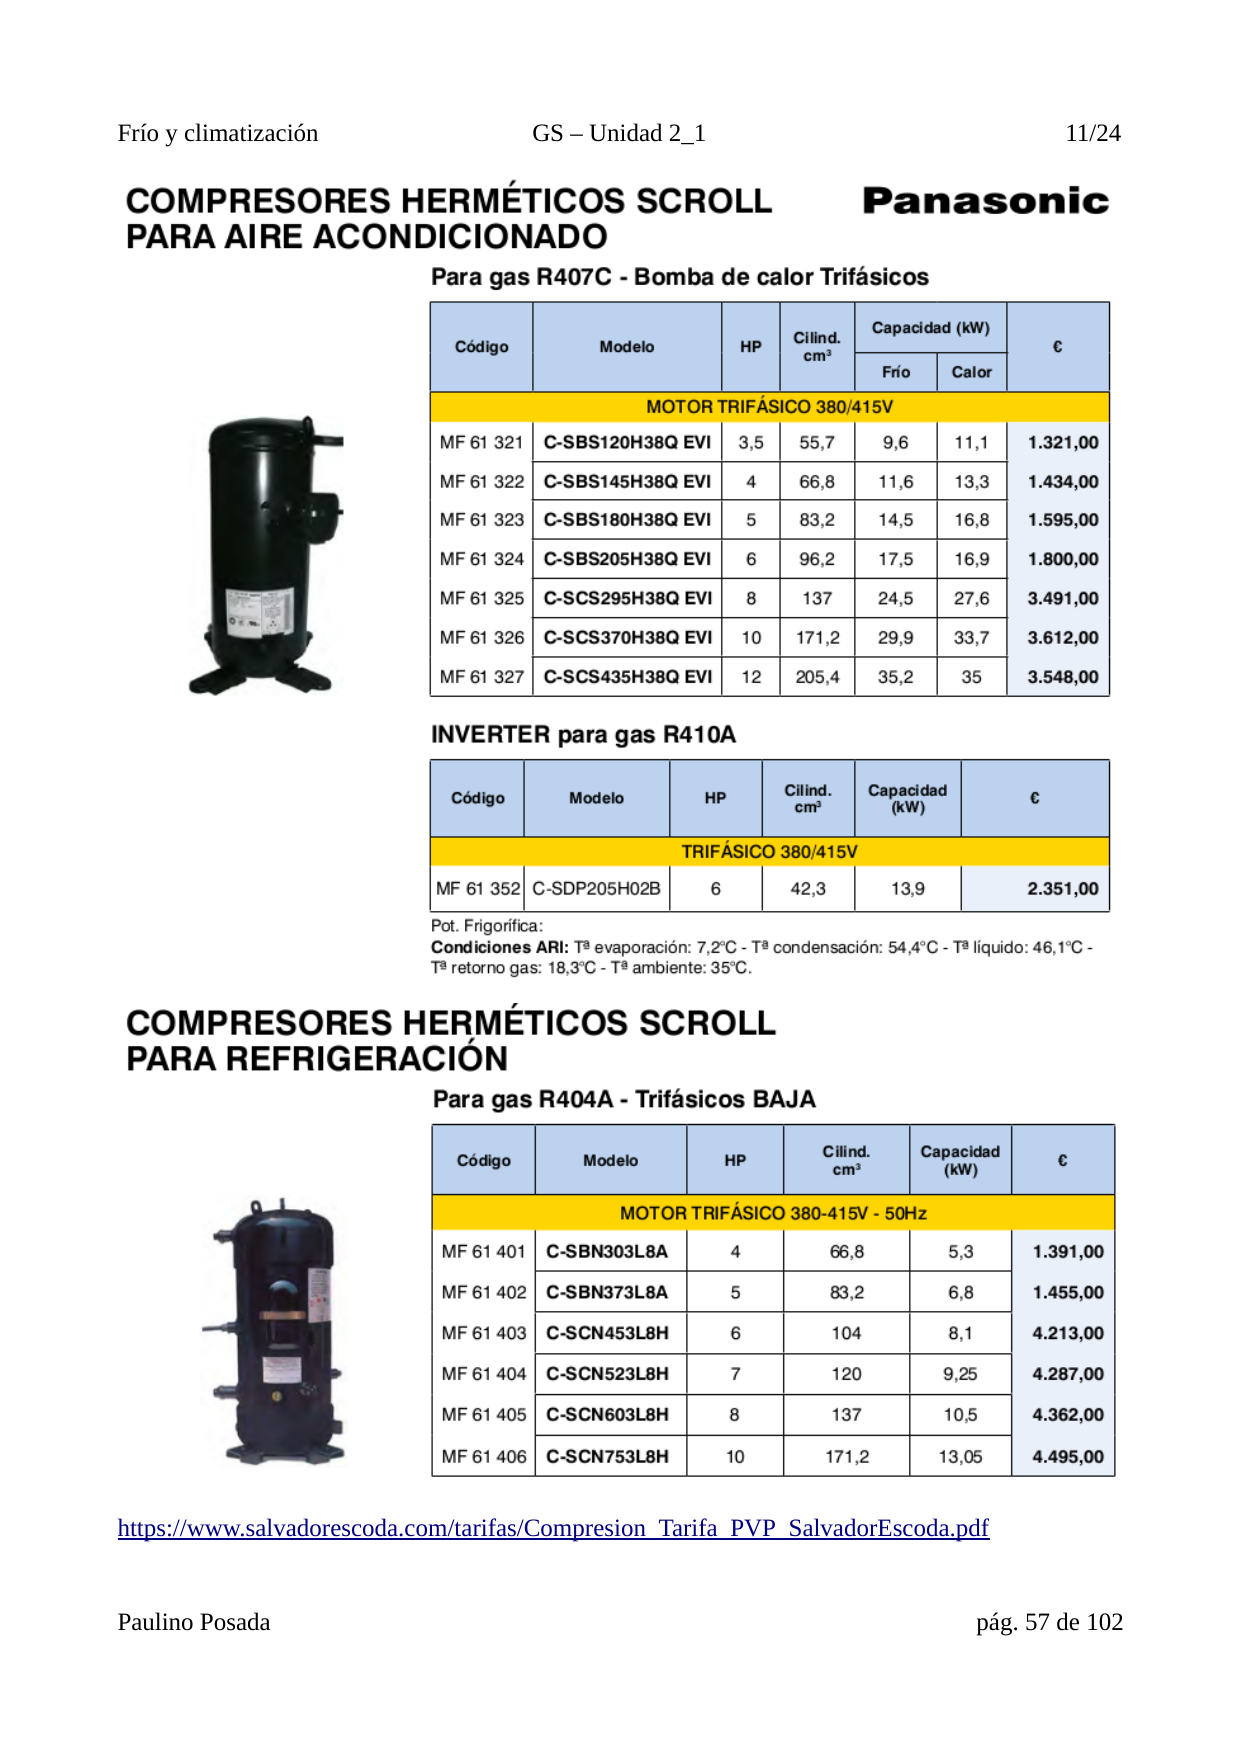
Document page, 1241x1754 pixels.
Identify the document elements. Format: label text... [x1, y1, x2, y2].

text https://www.salvadorescoda.com/tarifas/Compresion_Tarifa_PVP_SalvadorEscoda.pdf [117, 1513, 1123, 1542]
picture [117, 1003, 1122, 1482]
picture [118, 176, 1123, 981]
